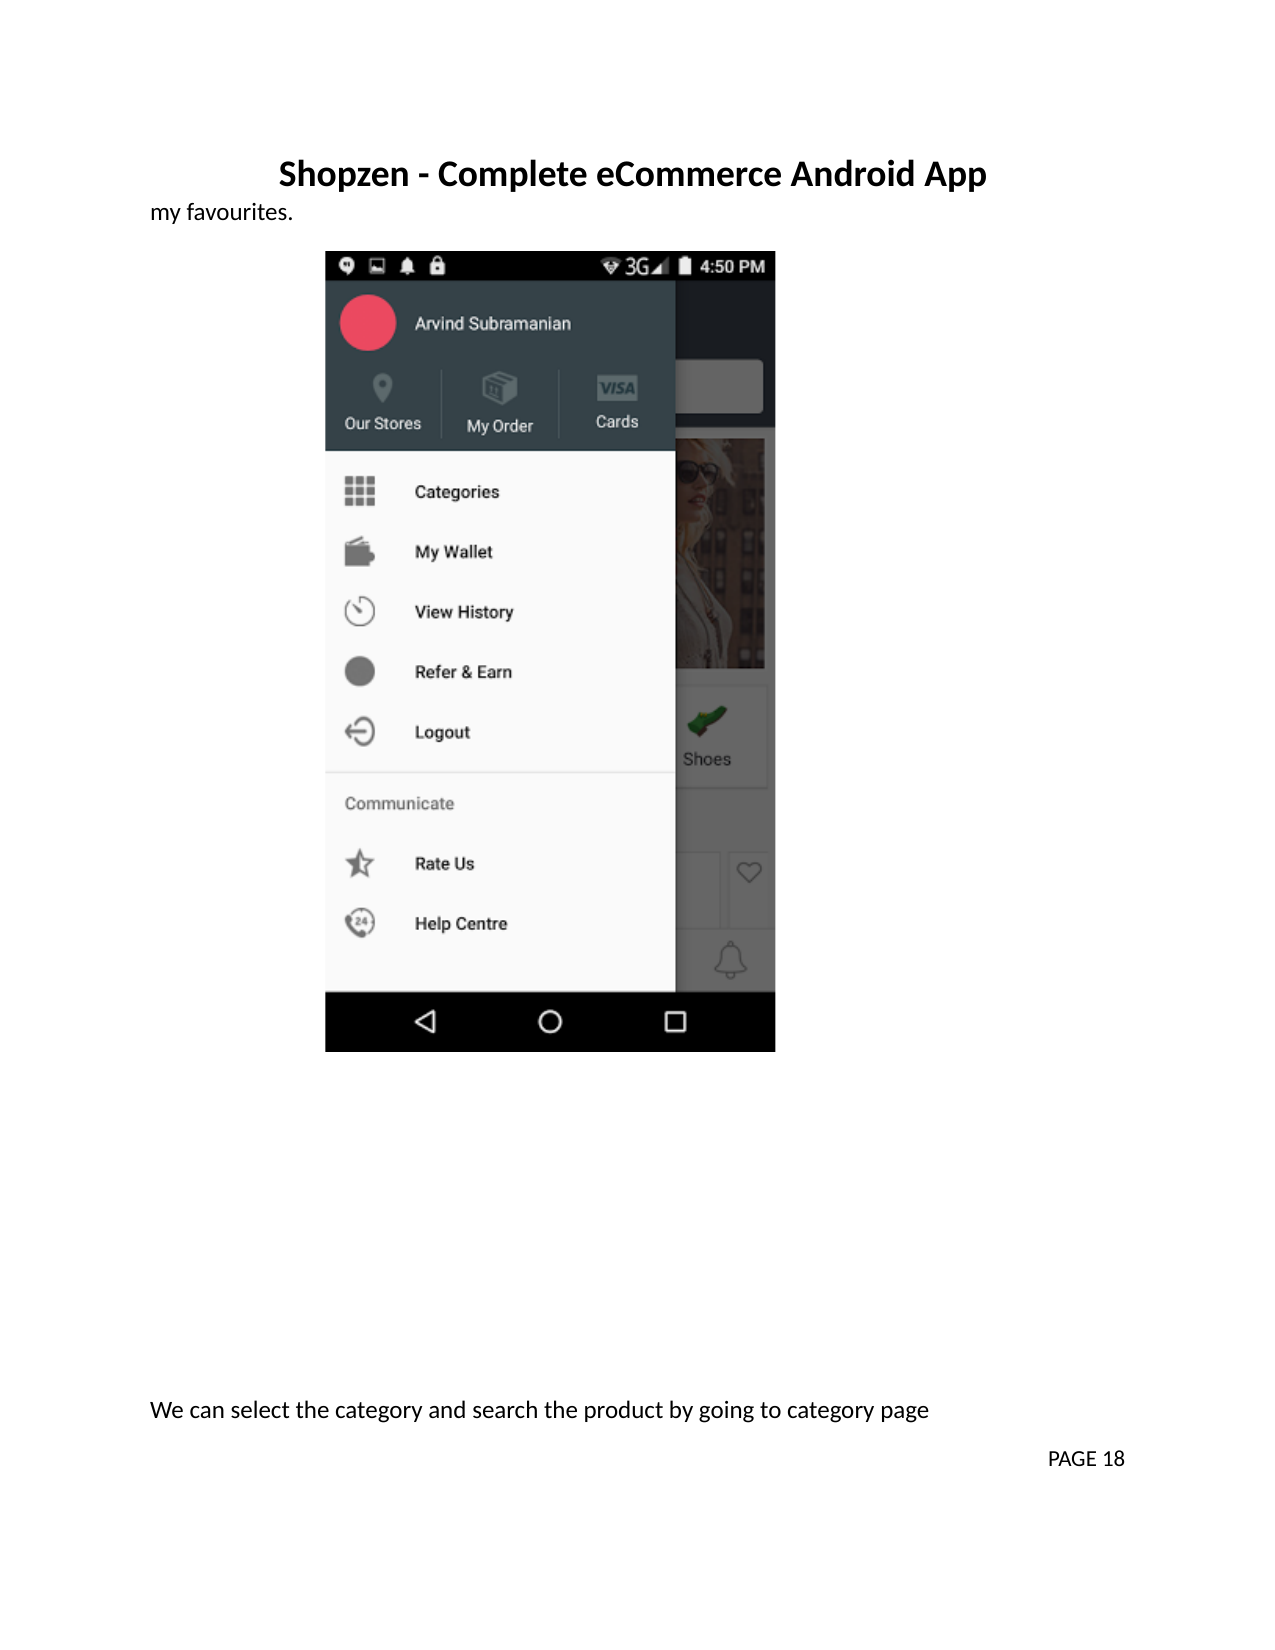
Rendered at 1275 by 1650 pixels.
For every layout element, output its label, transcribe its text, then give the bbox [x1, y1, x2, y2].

picture [325, 251, 776, 1052]
text We can select the category and search the product by going to category page [150, 1394, 1125, 1425]
text my favourites. [150, 196, 1125, 226]
